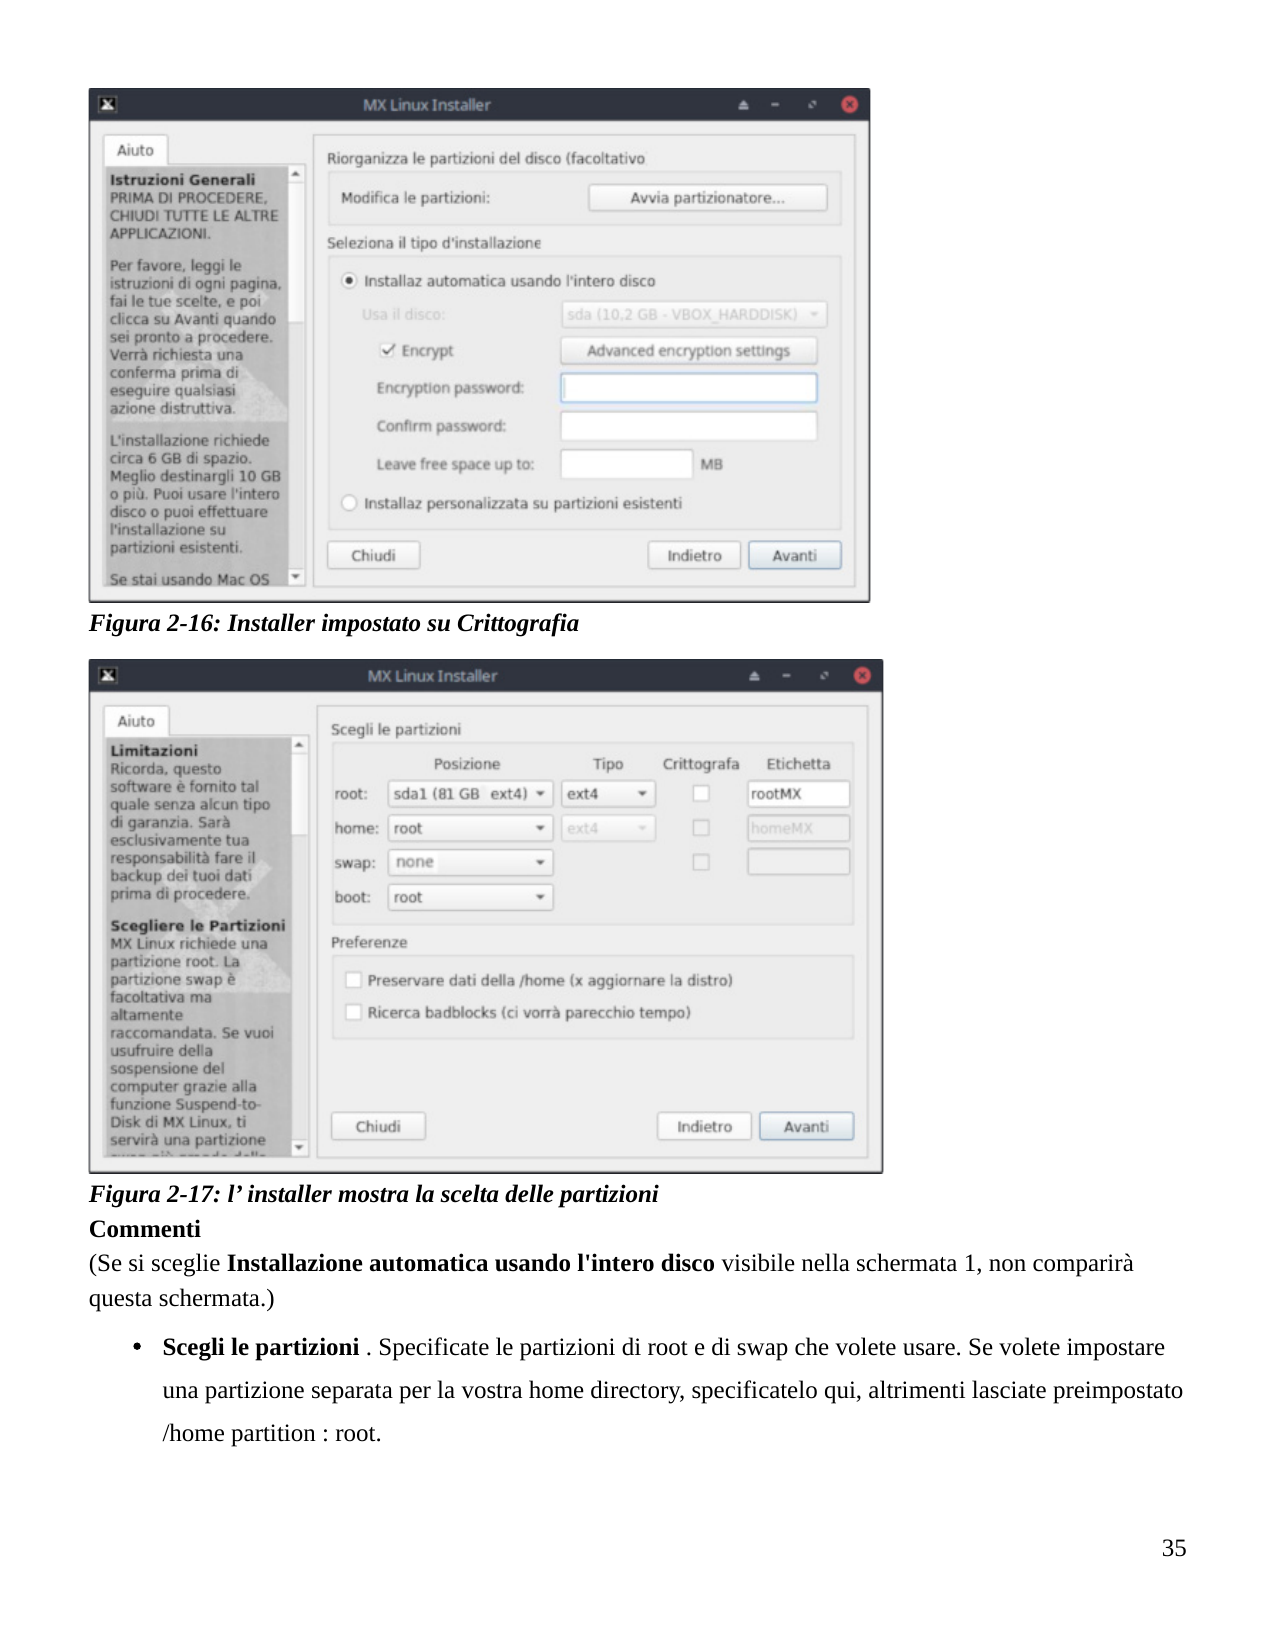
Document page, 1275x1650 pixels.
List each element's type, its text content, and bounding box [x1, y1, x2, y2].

text (Se si sceglie Installazione automatica usando l'intero disco visibile nella schermata 1, non comparirà questa schermata.) [88, 1248, 1186, 1311]
list Scegli le partizioni . Specificate le partizioni di root e di swap che volete usare. Se volete impostare una partizione separata per la vostra home directory, specificatelo qui, altrimenti lasciate preimpostato /home partition : root. [133, 1332, 1186, 1447]
text Figura 2-17: l’ installer mostra la scelta delle partizioni [88, 1179, 1186, 1208]
picture [88, 659, 884, 1174]
picture [88, 88, 871, 603]
text Commenti [88, 1214, 1186, 1242]
text Figura 2-16: Installer impostato su Crittografia [88, 608, 1186, 637]
